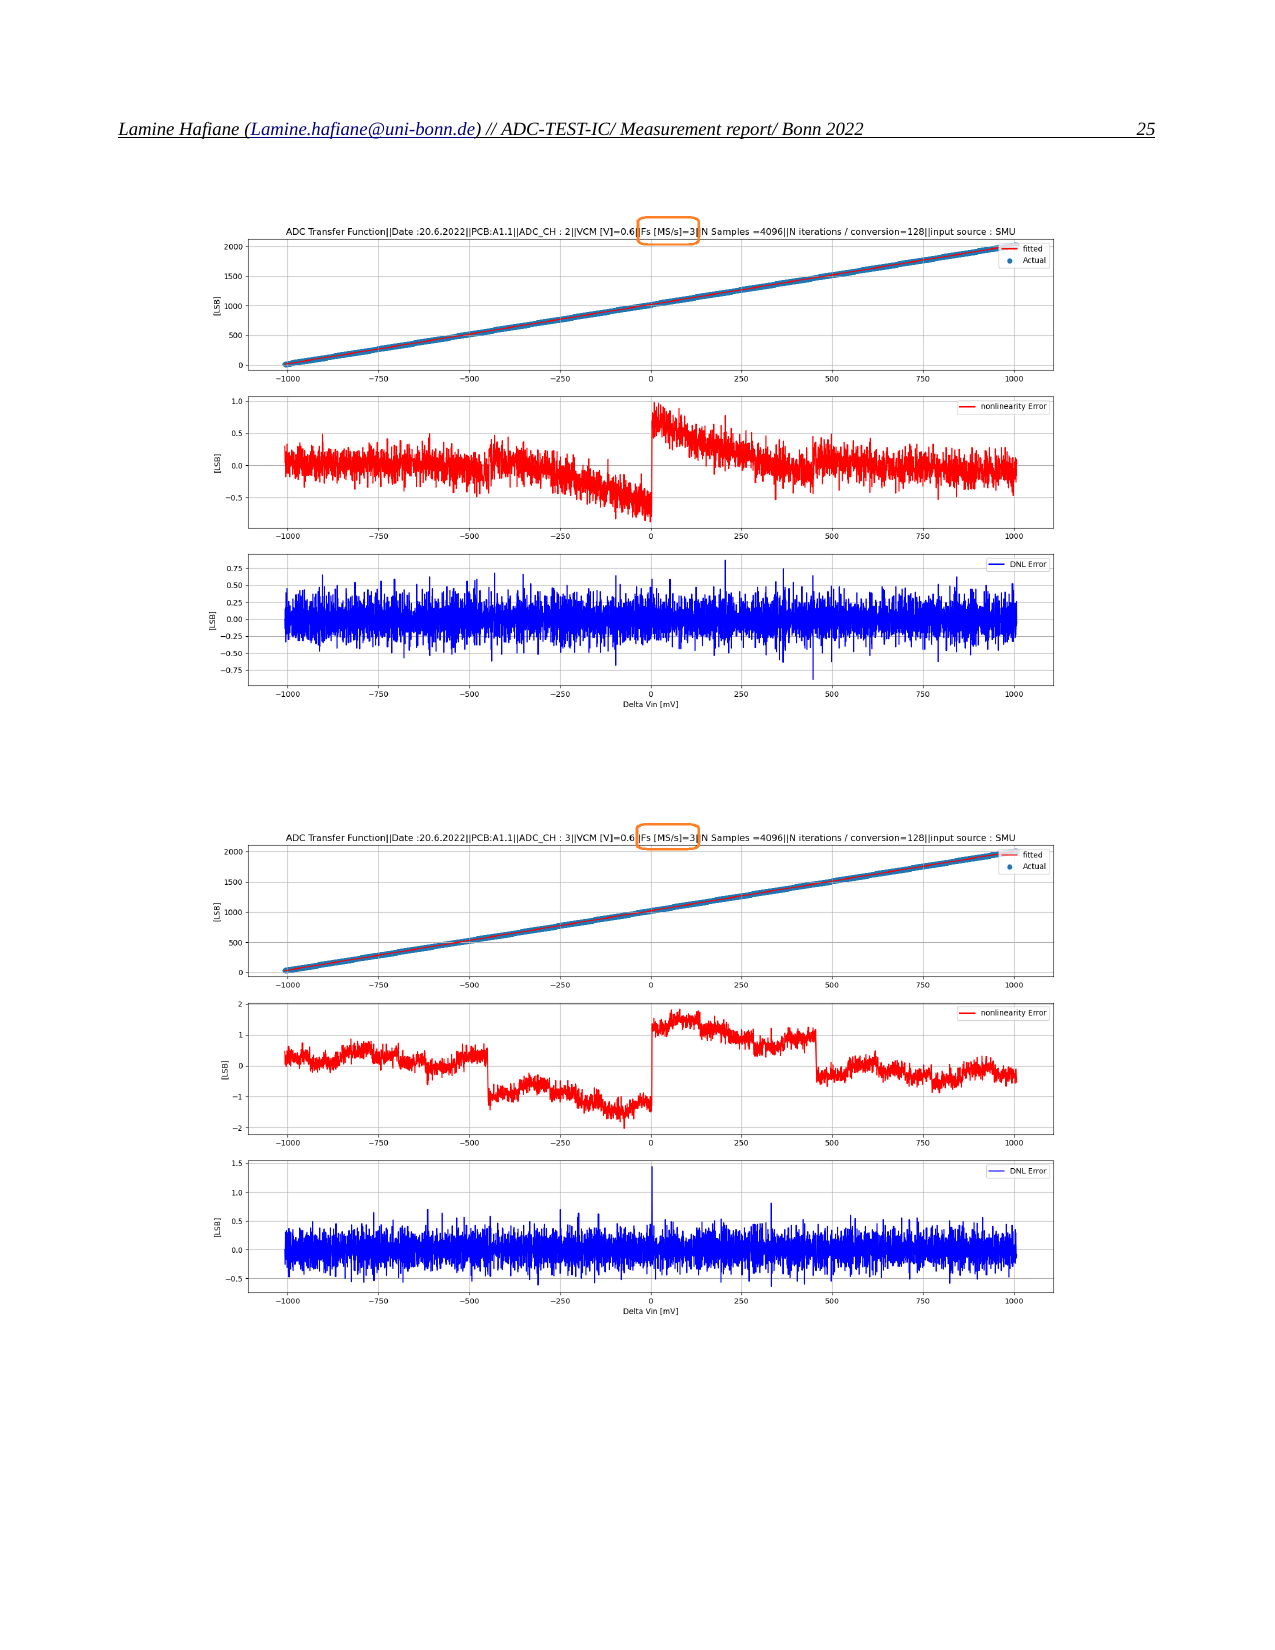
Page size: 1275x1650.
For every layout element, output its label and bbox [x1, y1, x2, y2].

picture [118, 775, 1157, 1356]
picture [118, 169, 1157, 749]
